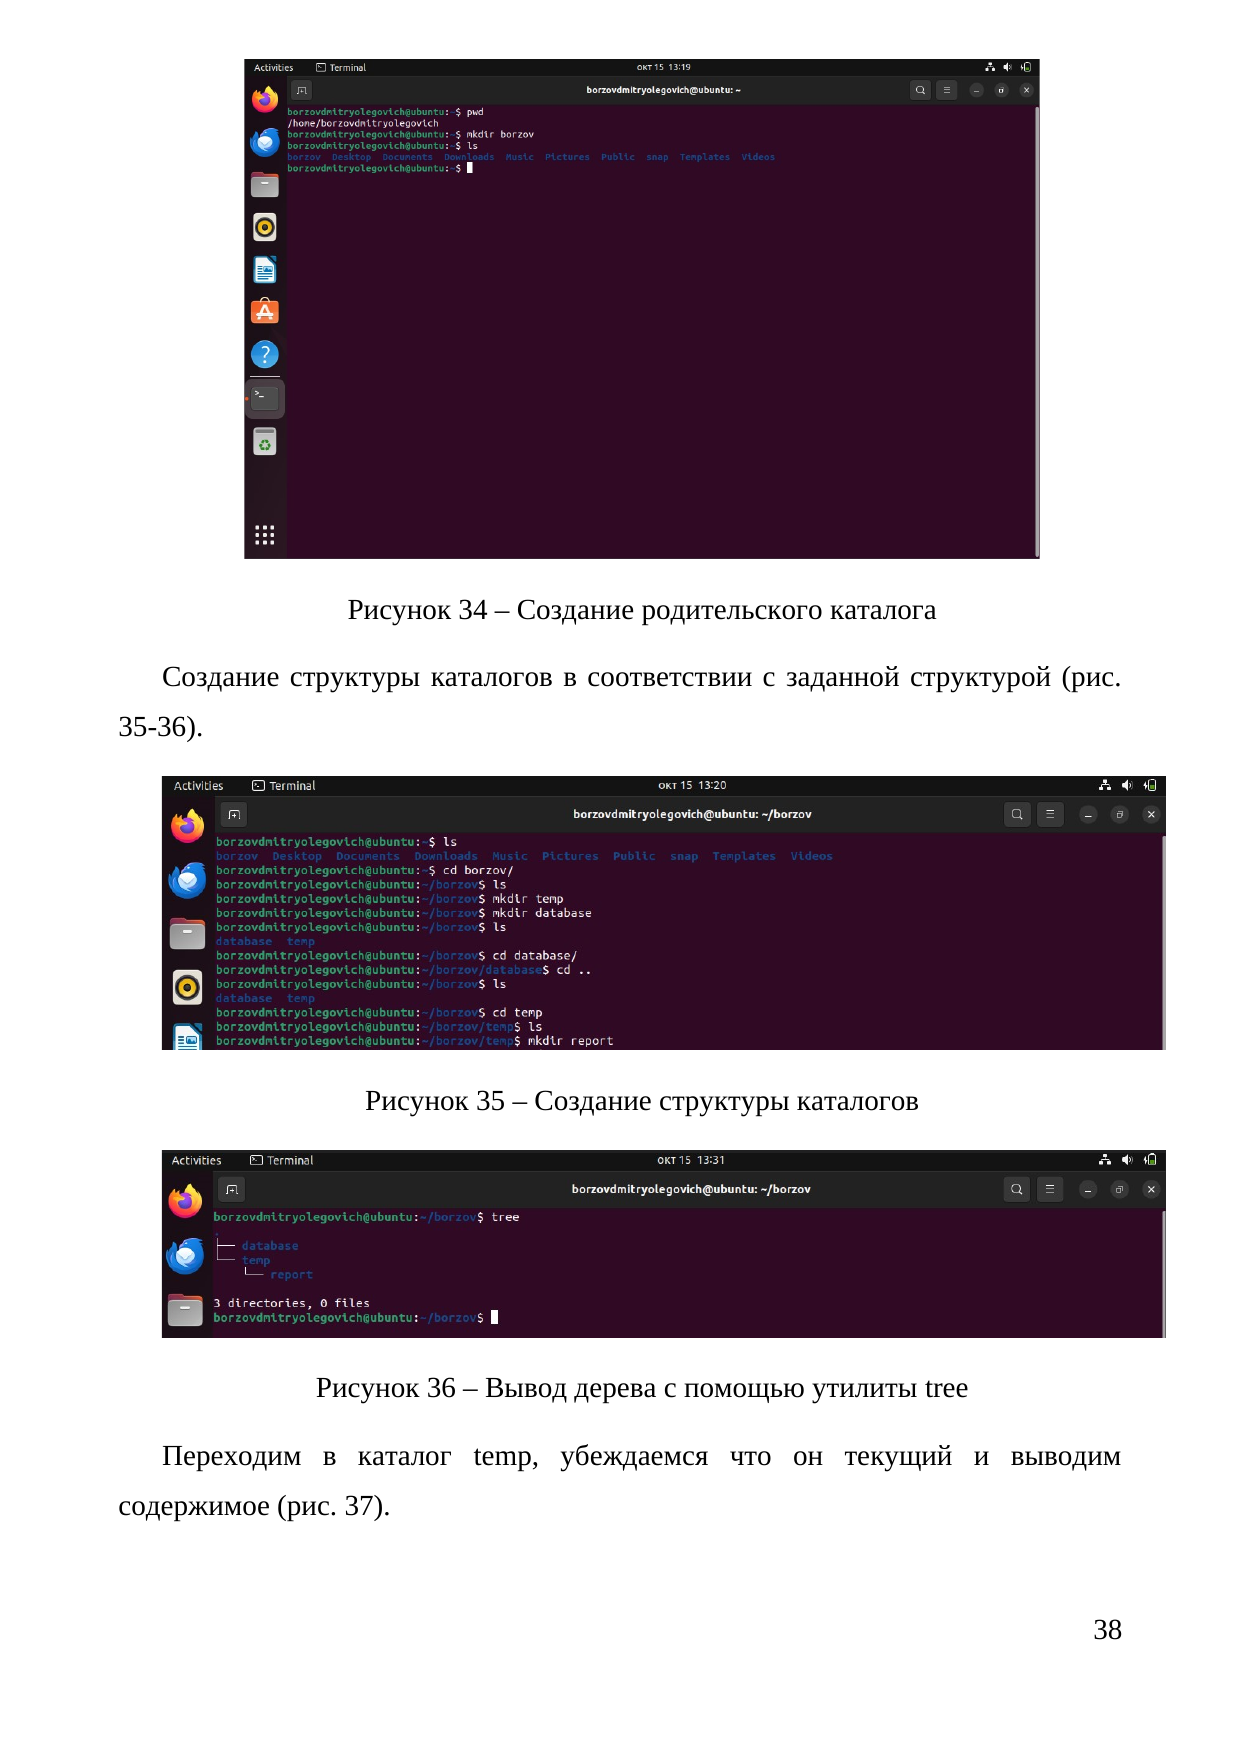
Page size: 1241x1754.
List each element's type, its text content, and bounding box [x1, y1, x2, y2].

text Создание структуры каталогов в соответствии с заданной структурой (рис. 35-36). [118, 659, 1122, 743]
text Переходим в каталог temp, убеждаемся что он текущий и выводим содержимое (рис. 37). [118, 1438, 1122, 1521]
picture [161, 776, 1166, 1050]
text Рисунок 35 – Создание структуры каталогов [118, 1083, 1122, 1117]
text Рисунок 34 – Создание родительского каталога [118, 592, 1122, 625]
picture [161, 1150, 1166, 1338]
picture [244, 59, 1040, 559]
text Рисунок 36 – Вывод дерева с помощью утилиты tree [118, 1371, 1122, 1404]
